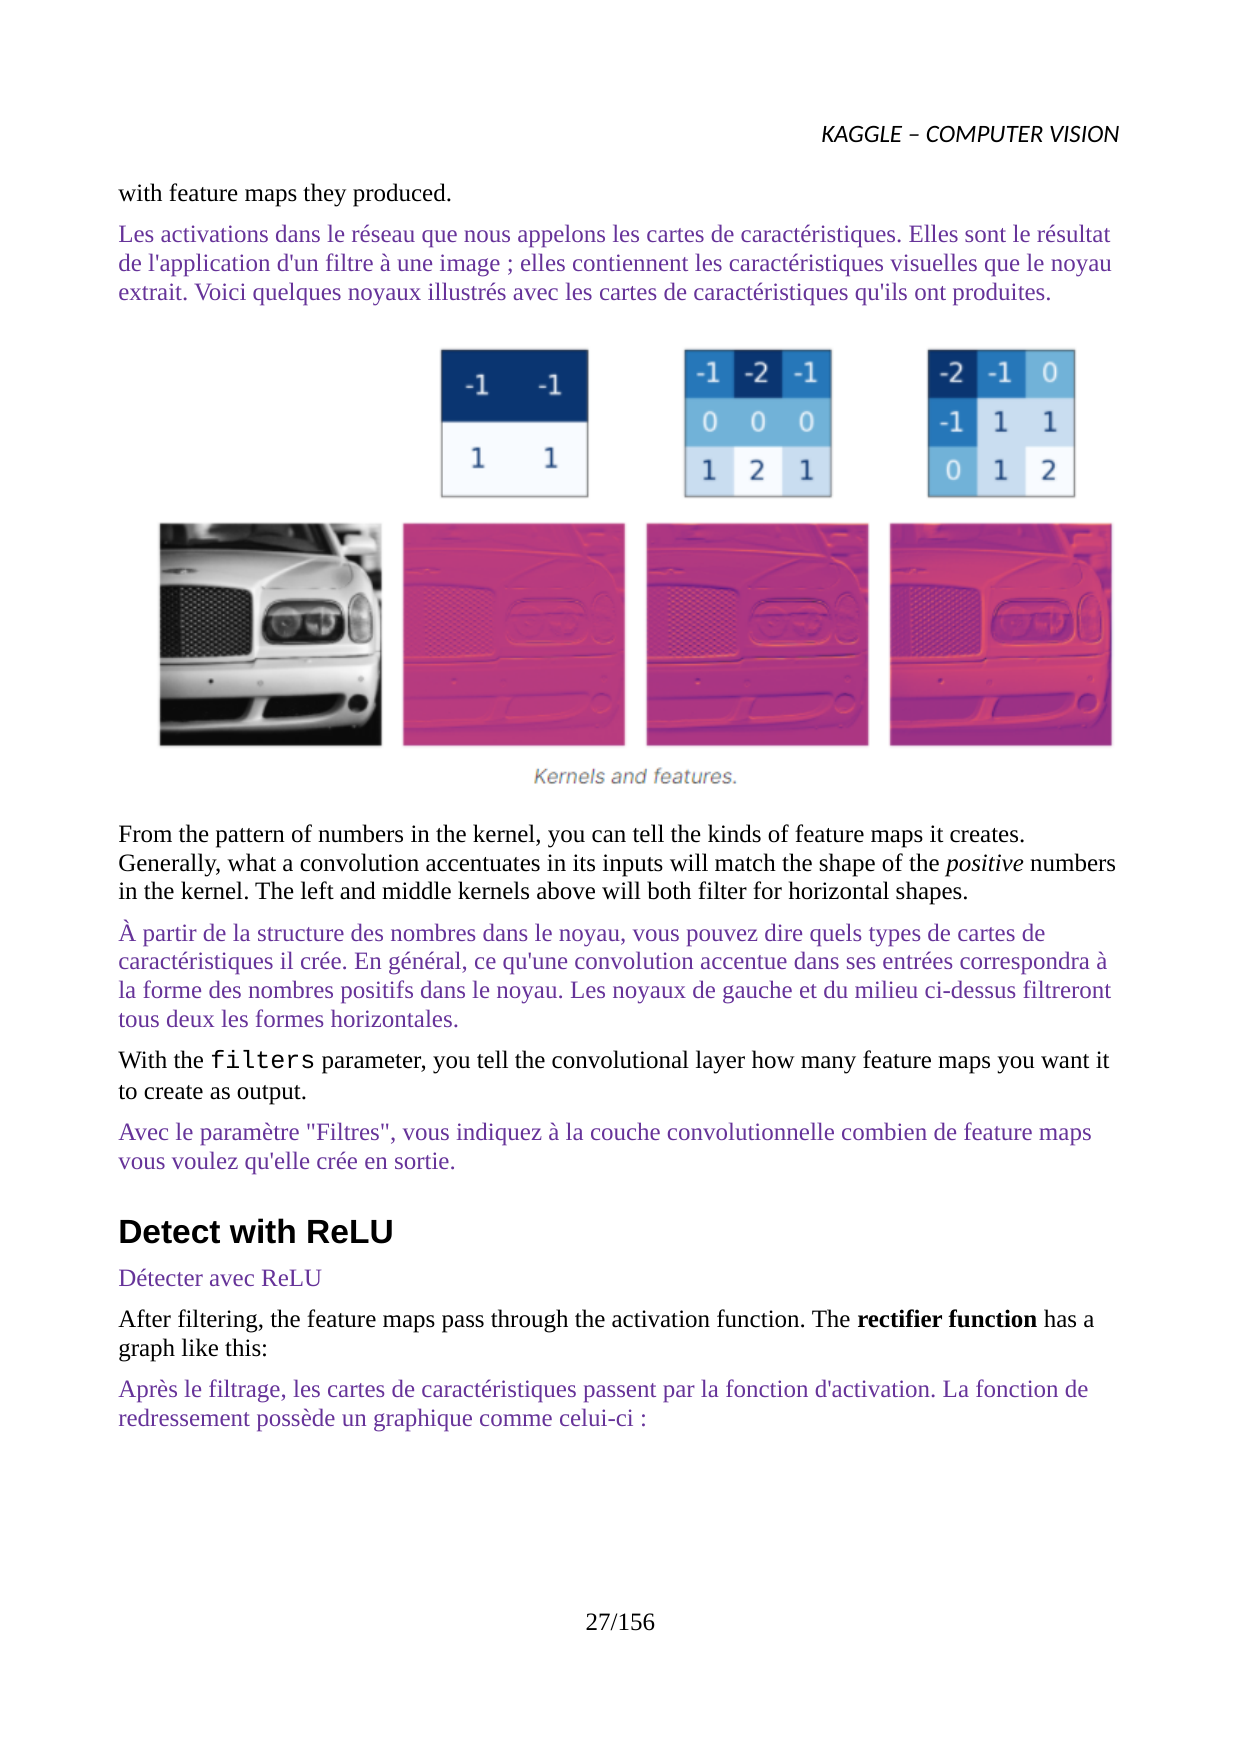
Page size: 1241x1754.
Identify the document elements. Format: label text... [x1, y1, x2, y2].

text Après le filtrage, les cartes de caractéristiques passent par la fonction d'activation. La fonction de redressement possède un graphique comme celui-ci : [118, 1374, 1122, 1432]
text Les activations dans le réseau que nous appelons les cartes de caractéristiques. Elles sont le résultat de l'application d'un filtre à une image ; elles contiennent les caractéristiques visuelles que le noyau extrait. Voici quelques noyaux illustrés avec les cartes de caractéristiques qu'ils ont produites. [118, 219, 1122, 306]
subtitle Detect with ReLU [118, 1212, 1122, 1251]
text À partir de la structure des nombres dans le noyau, vous pouvez dire quels types de cartes de caractéristiques il crée. En général, ce qu'une convolution accentue dans ses entrées correspondra à la forme des nombres positifs dans le noyau. Les noyaux de gauche et du milieu ci-dessus filtreront tous deux les formes horizontales. [118, 918, 1122, 1033]
picture [118, 318, 1122, 791]
text After filtering, the feature maps pass through the activation function. The rectifier function has a graph like this: [118, 1304, 1122, 1362]
text From the pattern of numbers in the kernel, you can tell the kinds of feature maps it creates. Generally, what a convolution accentuates in its inputs will match the shape of the positive numbers in the kernel. The left and middle kernels above will both filter for horizontal shapes. [118, 791, 1122, 905]
text With the filters parameter, you tell the convolutional layer how many feature maps you want it to create as output. [118, 1045, 1122, 1105]
text Avec le paramètre "Filtres", vous indiquez à la couche convolutionnelle combien de feature maps vous voulez qu'elle crée en sortie. [118, 1117, 1122, 1175]
text with feature maps they produced. [118, 178, 1122, 207]
text Détecter avec ReLU [118, 1263, 1122, 1292]
